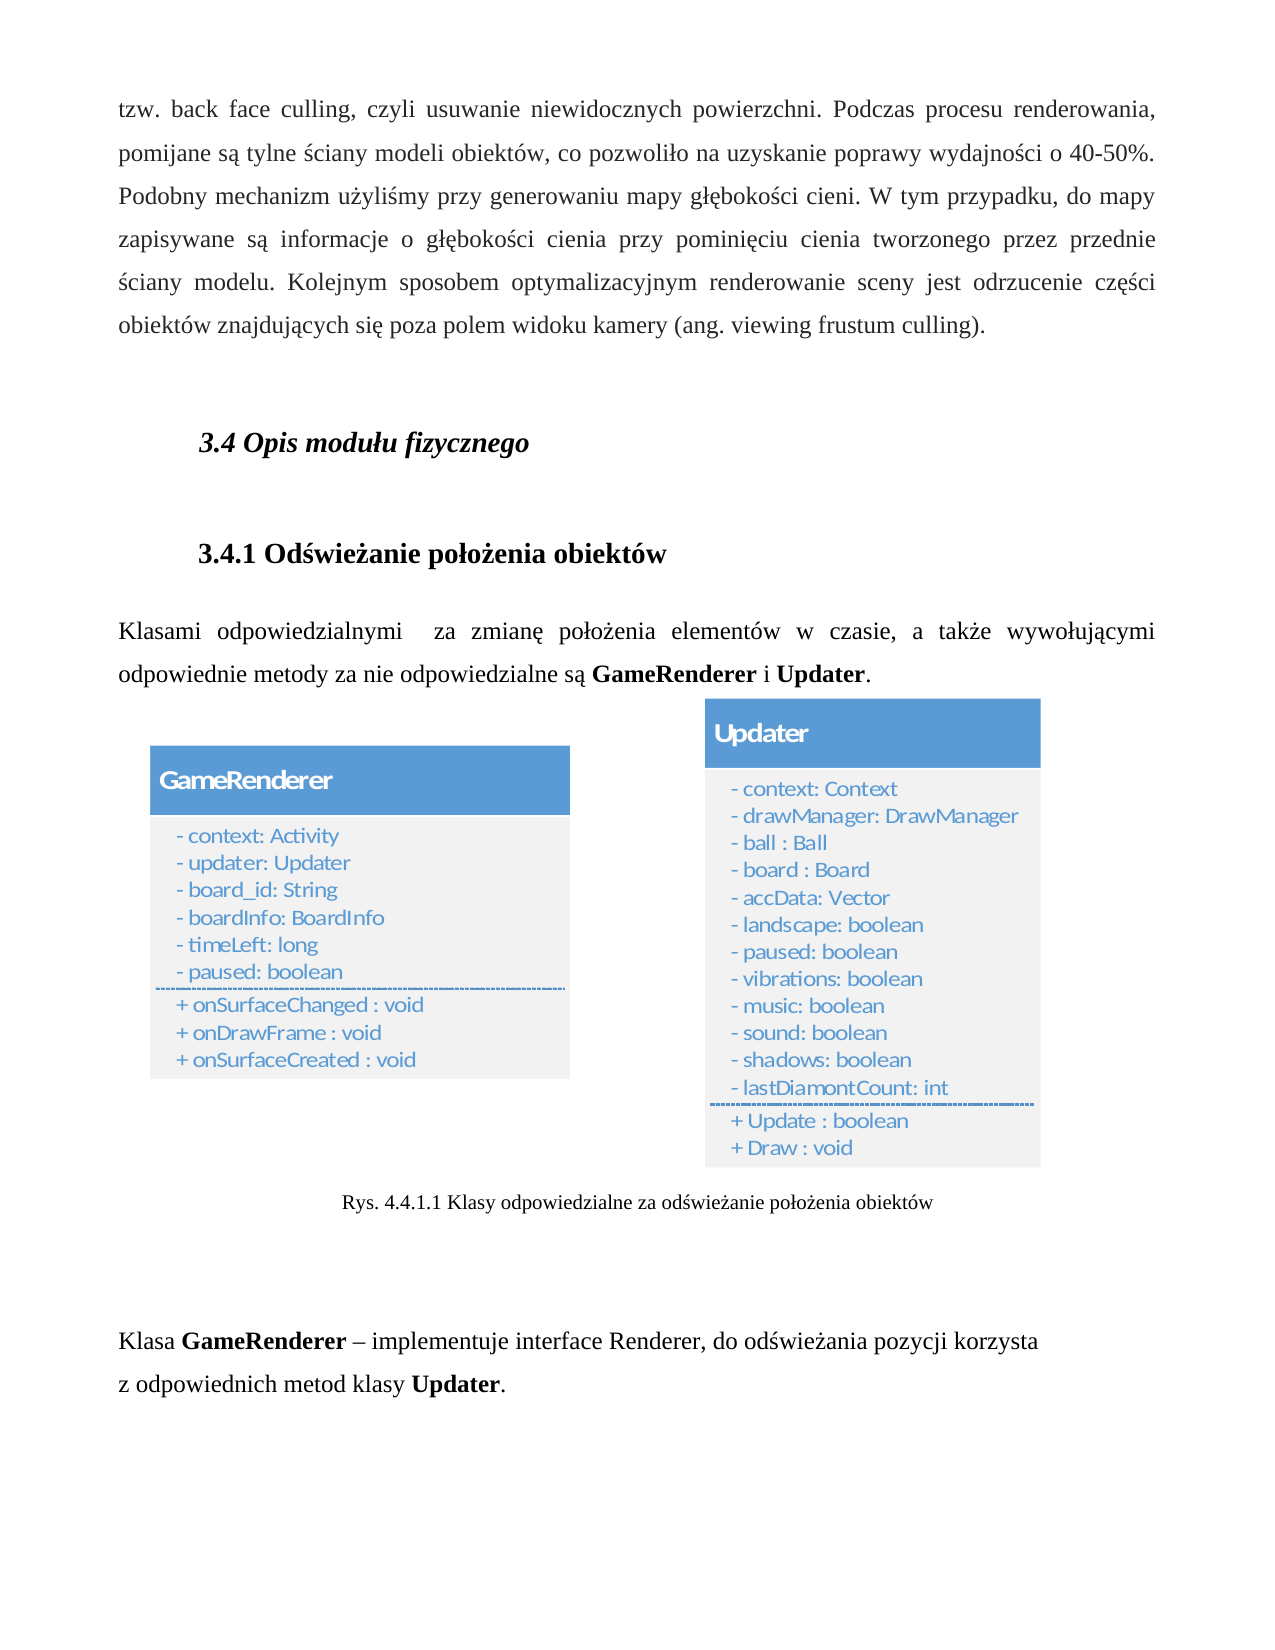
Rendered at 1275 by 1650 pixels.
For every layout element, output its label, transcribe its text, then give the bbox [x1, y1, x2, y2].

text Rys. 4.4.1.1 Klasy odpowiedzialne za odświeżanie położenia obiektów [118, 693, 1157, 1214]
text Klasa GameRenderer – implementuje interface Renderer, do odświeżania pozycji korzysta z odpowiednich metod klasy Updater. [118, 1326, 1157, 1398]
subtitle Odświeżanie położenia obiektów [191, 536, 1157, 570]
text Klasami odpowiedzialnymi za zmianę położenia elementów w czasie, a także wywołującymi odpowiednie metody za nie odpowiedzialne są GameRenderer i Updater. [118, 616, 1157, 688]
subtitle Opis modułu fizycznego [192, 425, 1157, 458]
text tzw. back face culling, czyli usuwanie niewidocznych powierzchni. Podczas procesu renderowania, pomijane są tylne ściany modeli obiektów, co pozwoliło na uzyskanie poprawy wydajności o 40-50%. Podobny mechanizm użyliśmy przy generowaniu mapy głębokości cieni. W tym przypadku, do mapy zapisywane są informacje o głębokości cienia przy pominięciu cienia tworzonego przez przednie ściany modelu. Kolejnym sposobem optymalizacyjnym renderowanie sceny jest odrzucenie części obiektów znajdujących się poza polem widoku kamery (ang. viewing frustum culling). [118, 94, 1157, 339]
